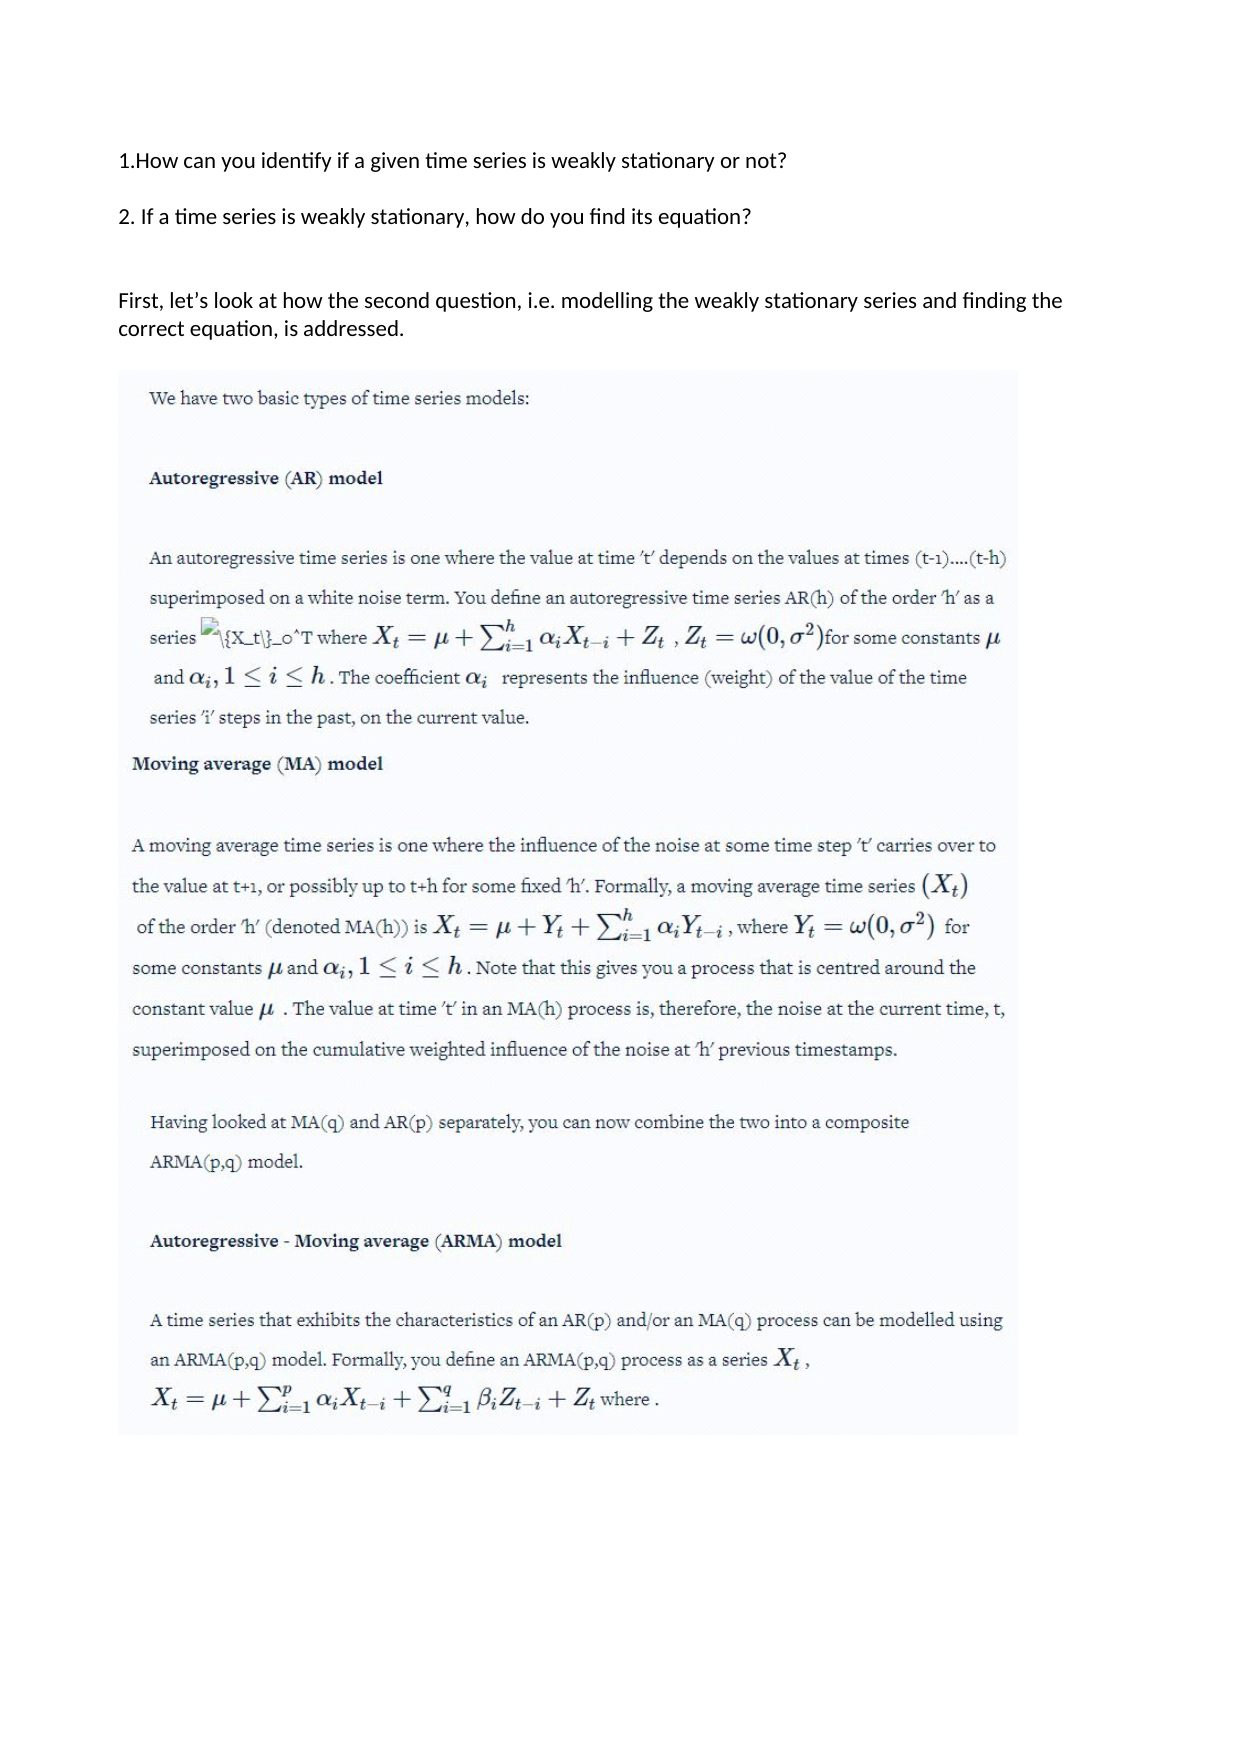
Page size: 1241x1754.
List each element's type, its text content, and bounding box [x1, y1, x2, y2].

text 2. If a time series is weakly stationary, how do you find its equation? [118, 202, 1122, 230]
text 1.How can you identify if a given time series is weakly stationary or not? [118, 146, 1122, 174]
text First, let’s look at how the second question, i.e. modelling the weakly stationary series and finding the correct equation, is addressed. [118, 286, 1122, 342]
